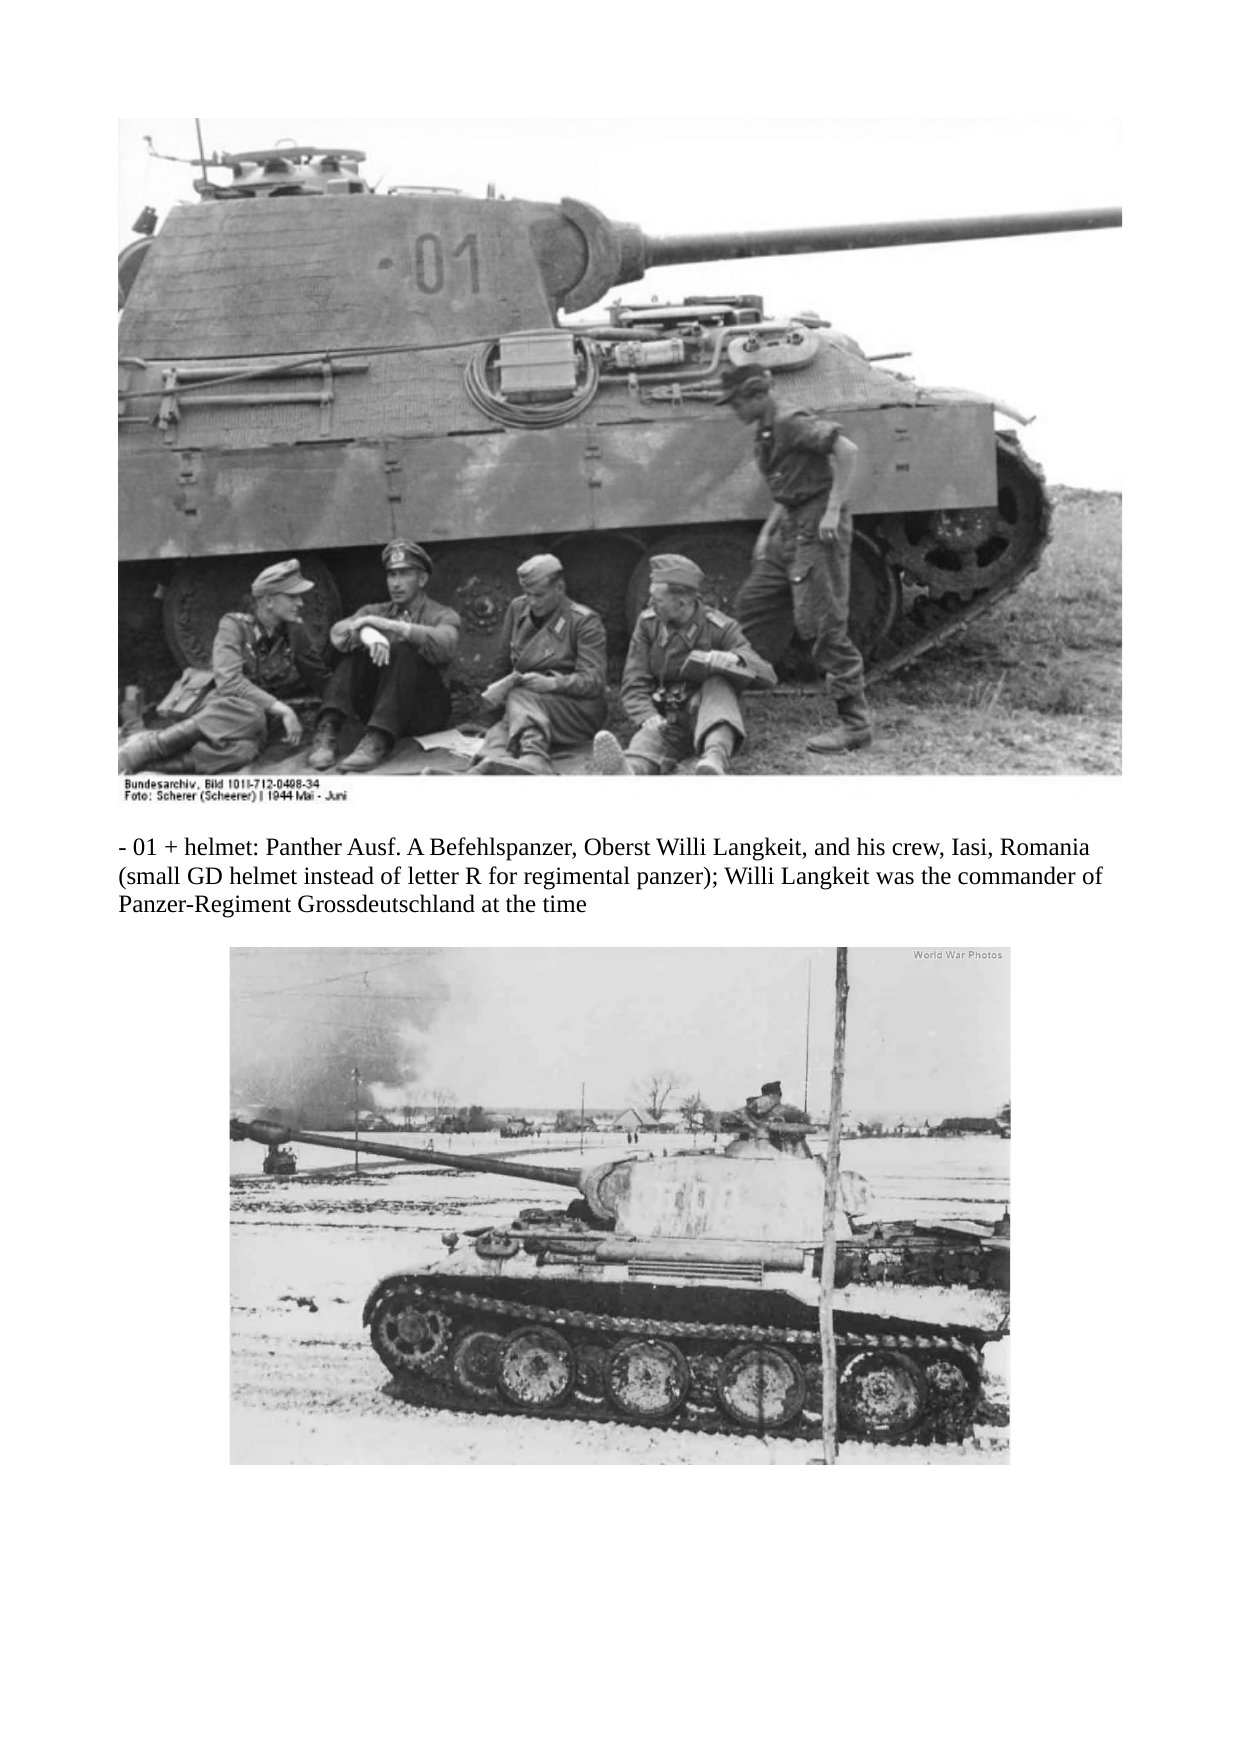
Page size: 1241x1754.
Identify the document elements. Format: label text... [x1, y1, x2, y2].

picture [118, 118, 1123, 804]
text - 01 + helmet: Panther Ausf. A Befehlspanzer, Oberst Willi Langkeit, and his crew, Iasi, Romania (small GD helmet instead of letter R for regimental panzer); Willi Langkeit was the commander of Panzer-Regiment Grossdeutschland at the time [118, 832, 1122, 918]
picture [229, 947, 1011, 1465]
